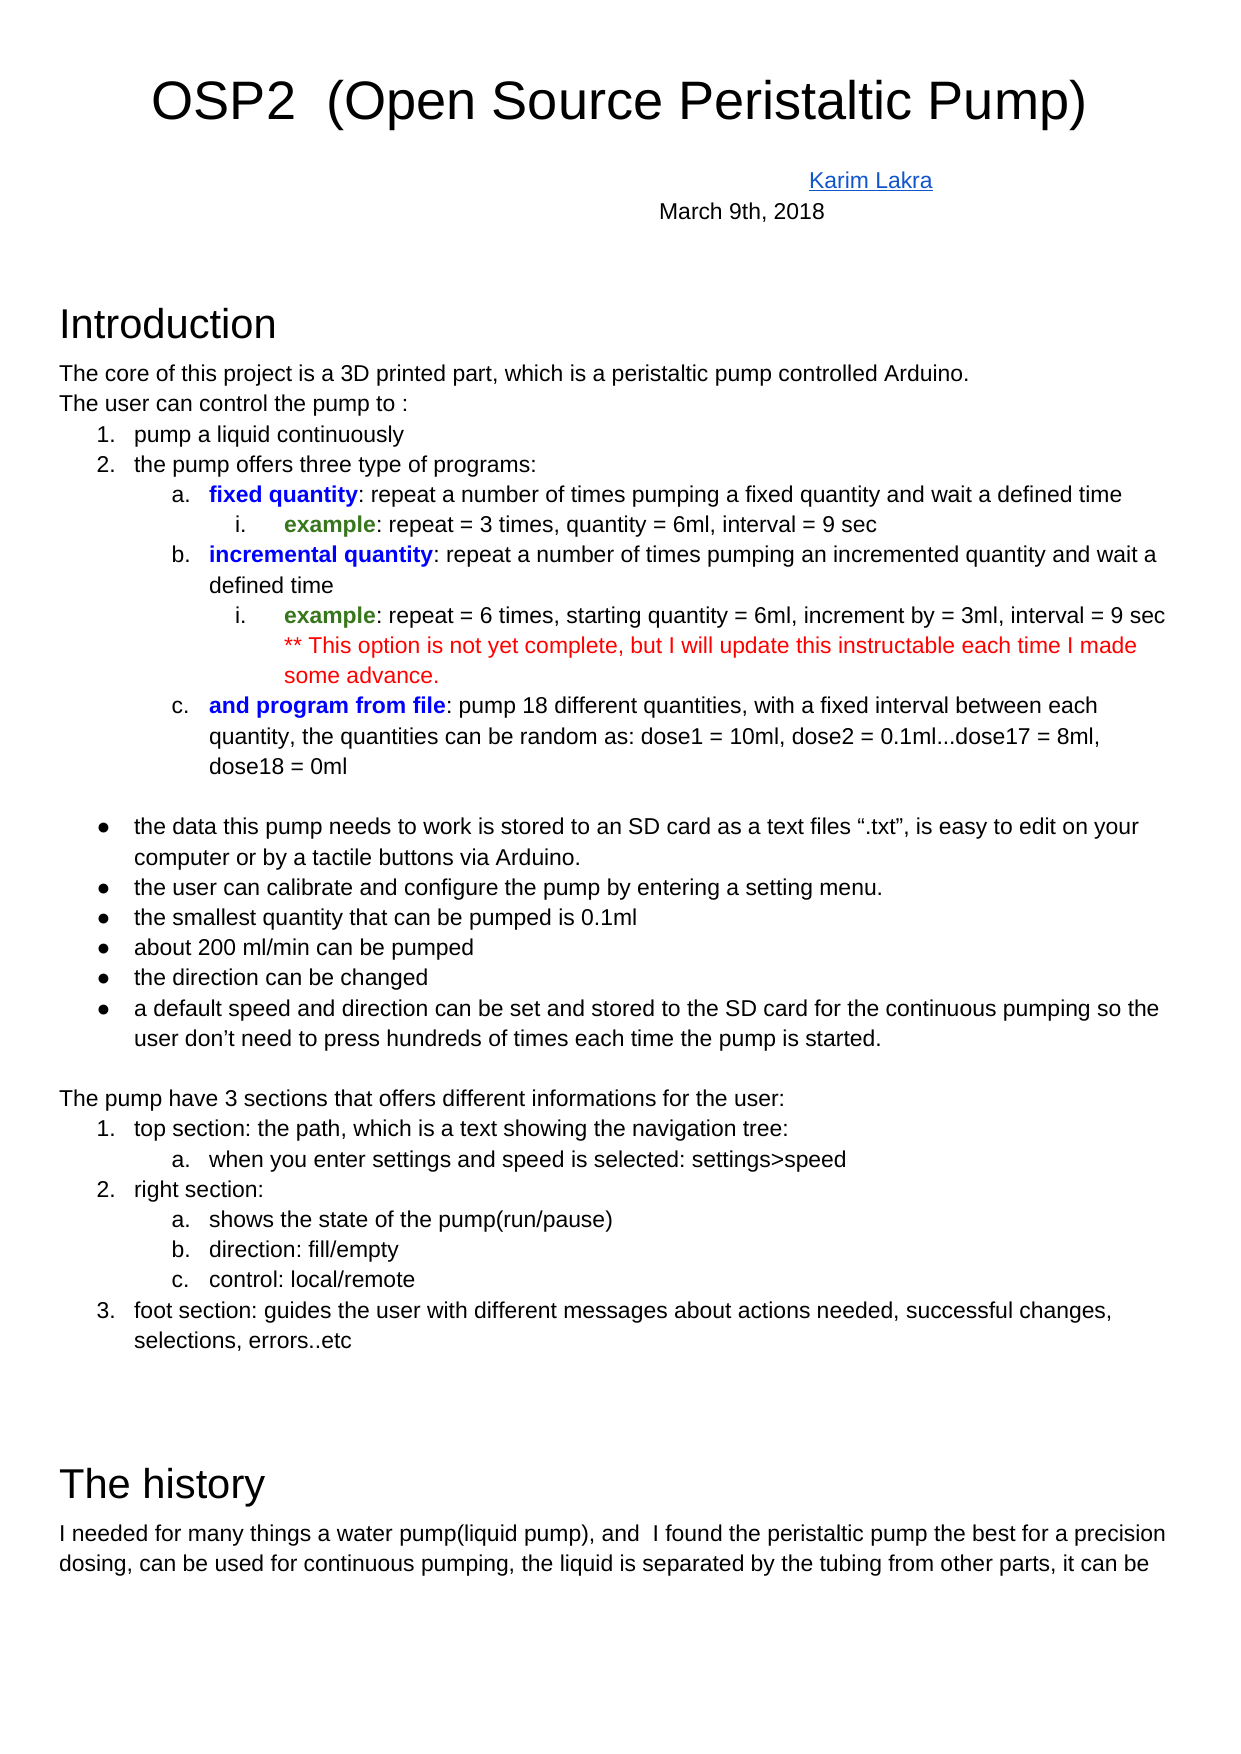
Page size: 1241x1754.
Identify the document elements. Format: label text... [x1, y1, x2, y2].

list the data this pump needs to work is stored to an SD card as a text files “.txt”, is easy to edit on your computer or by a tactile buttons via Arduino. [96, 813, 1180, 870]
list incremental quantity: repeat a number of times pumping an incremented quantity and wait a defined time [171, 541, 1180, 598]
list right section: [96, 1176, 1180, 1202]
list pump a liquid continuously [96, 421, 1180, 447]
list when you enter settings and speed is selected: settings>speed [171, 1146, 1180, 1172]
list the direction can be changed [96, 964, 1180, 991]
text Karim Lakra March 9th, 2018 [509, 167, 1180, 224]
subtitle The history [59, 1459, 1180, 1507]
list a default speed and direction can be set and stored to the SD card for the continuous pumping so the user don’t need to press hundreds of times each time the pump is started. [96, 994, 1180, 1051]
subtitle Introduction [59, 300, 1180, 348]
list the pump offers three type of programs: [96, 451, 1180, 477]
list shows the state of the pump(run/pause) [171, 1206, 1180, 1232]
text The user can control the pump to : [59, 390, 1180, 417]
list control: local/remote [171, 1266, 1180, 1293]
list top section: the path, which is a text showing the navigation tree: [96, 1115, 1180, 1142]
text I needed for many things a water pump(liquid pump), and I found the peristaltic pump the best for a precision dosing, can be used for continuous pumping, the liquid is separated by the tubing from other parts, it can be [59, 1519, 1180, 1576]
list example: repeat = 6 times, starting quantity = 6ml, increment by = 3ml, interval = 9 sec ** This option is not yet complete, but I will update this instructable each time I made some advance. [246, 602, 1180, 689]
text The pump have 3 sections that offers different informations for the user: [59, 1085, 1180, 1112]
title OSP2 (Open Source Peristaltic Pump) [59, 69, 1180, 131]
list example: repeat = 3 times, quantity = 6ml, interval = 9 sec [246, 511, 1180, 538]
list the smallest quantity that can be pumped is 0.1ml [96, 904, 1180, 930]
list foot section: guides the user with different messages about actions needed, successful changes, selections, errors..etc [96, 1297, 1180, 1353]
text The core of this project is a 3D printed part, which is a peristaltic pump controlled Arduino. [59, 360, 1180, 387]
list direction: fill/empty [171, 1236, 1180, 1263]
list the user can calibrate and configure the pump by entering a setting menu. [96, 874, 1180, 900]
list fixed quantity: repeat a number of times pumping a fixed quantity and wait a defined time [171, 481, 1180, 507]
list and program from file: pump 18 different quantities, with a fixed interval between each quantity, the quantities can be random as: dose1 = 10ml, dose2 = 0.1ml...dose17 = 8ml, dose18 = 0ml [171, 692, 1180, 779]
list about 200 ml/min can be pumped [96, 934, 1180, 961]
